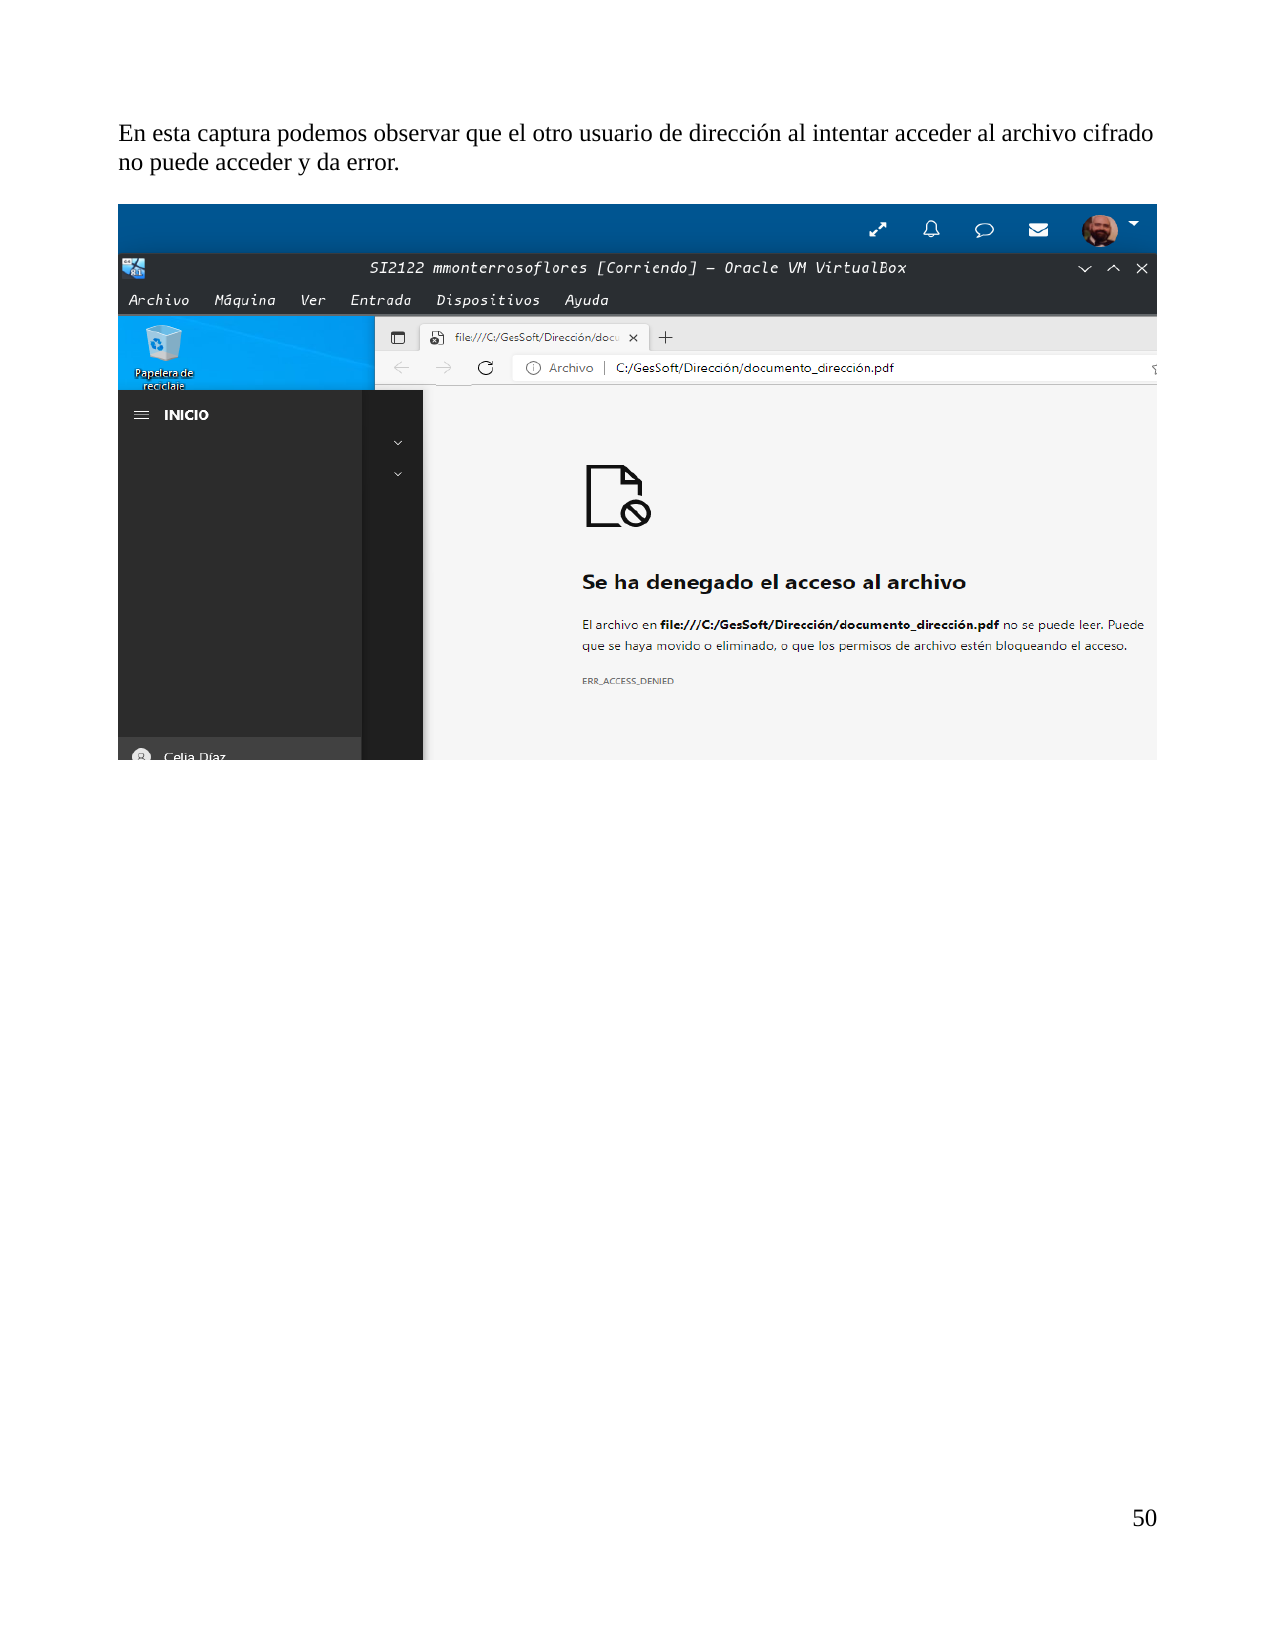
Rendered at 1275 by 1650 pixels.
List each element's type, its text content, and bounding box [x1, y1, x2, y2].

table_header [118, 760, 1157, 788]
picture [181, 370, 191, 376]
text En esta captura podemos observar que el otro usuario de dirección al intentar acceder al archivo cifrado no puede acceder y da error. [118, 118, 1157, 176]
picture [143, 370, 170, 378]
picture [147, 326, 181, 360]
picture [118, 204, 1157, 760]
